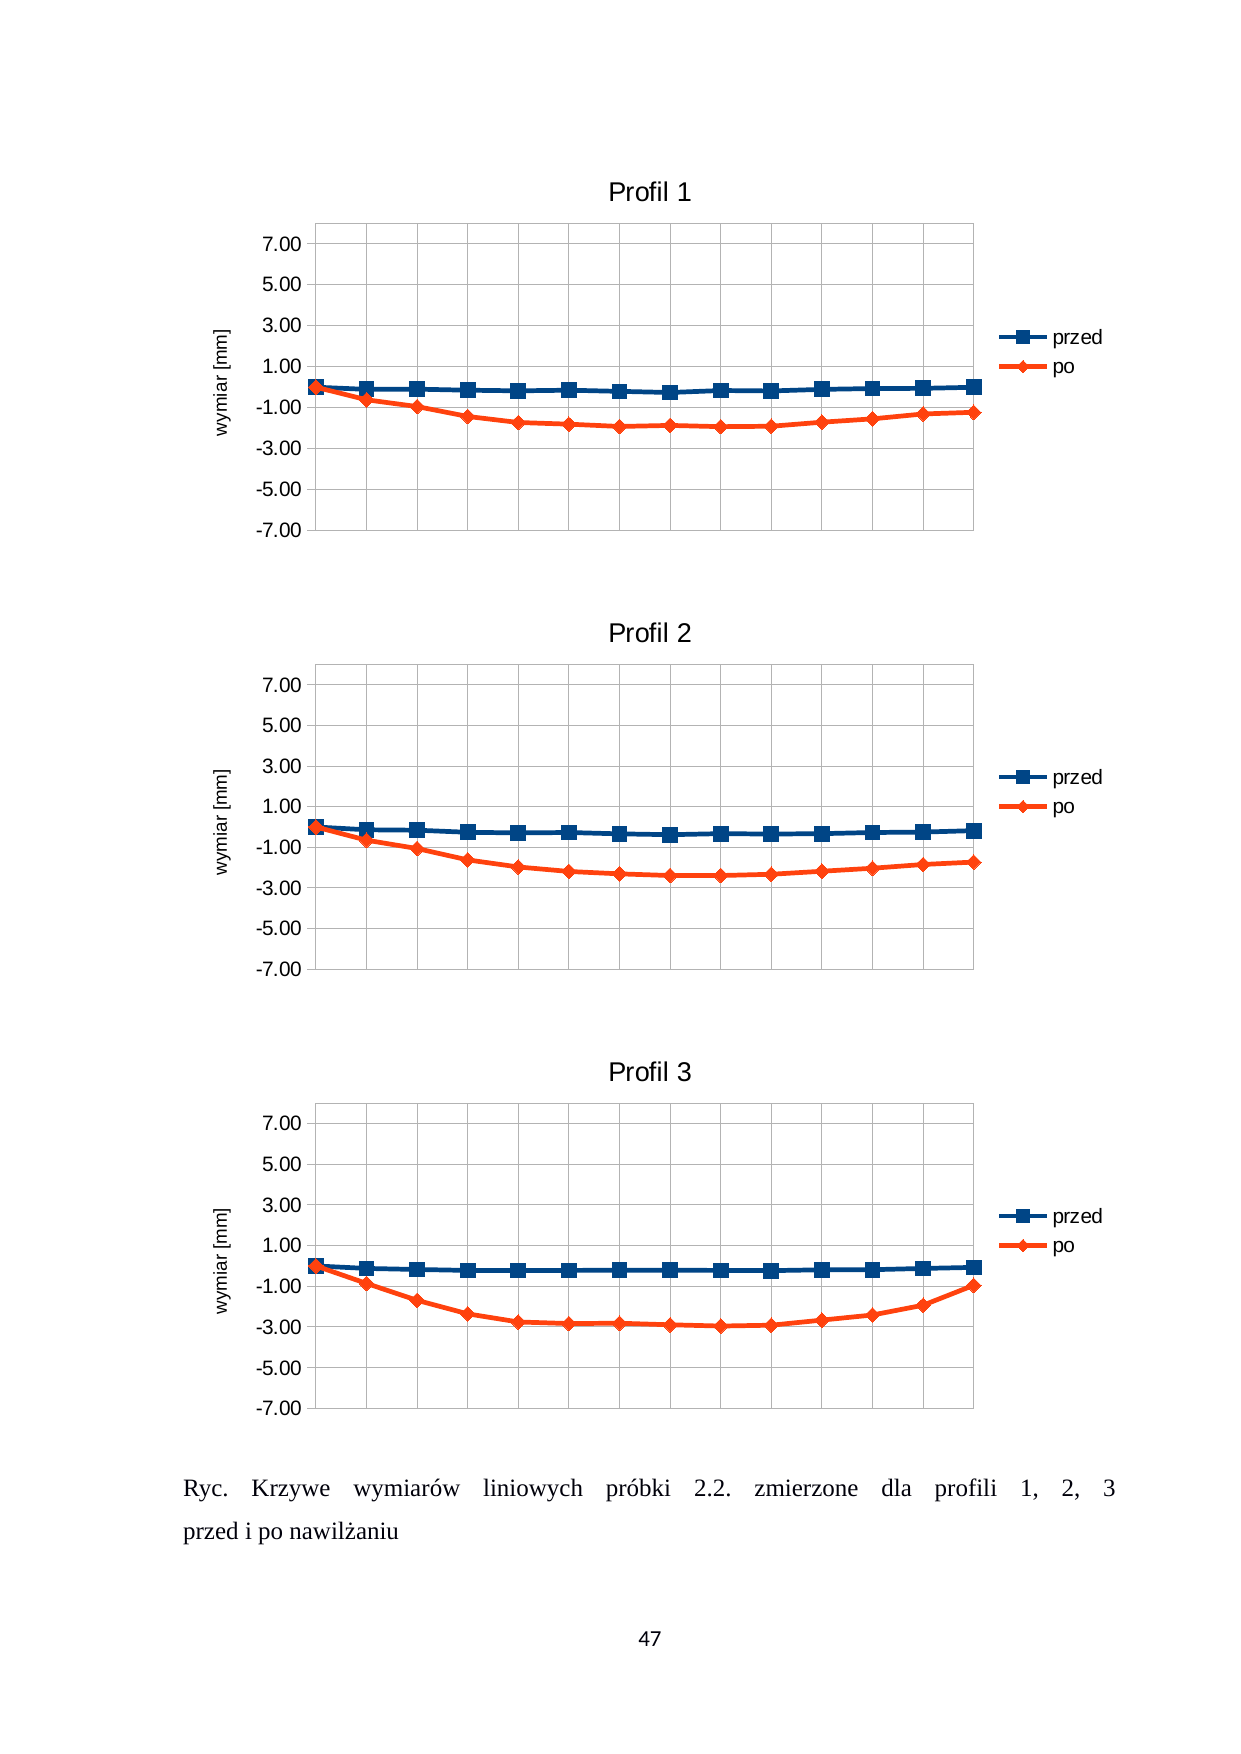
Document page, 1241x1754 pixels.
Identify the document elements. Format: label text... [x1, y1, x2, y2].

table_header [177, 551, 1122, 589]
table_cell [177, 1028, 1122, 1033]
table_cell Ryc. Krzywe wymiarów liniowych próbki 2.2. zmierzone dla profili 1, 2, 3 przed i po nawilżaniu [177, 1467, 1122, 1571]
table_header [177, 148, 1122, 153]
table_cell [177, 1429, 1122, 1467]
table_cell [177, 589, 1122, 595]
table_cell [177, 989, 1122, 1028]
